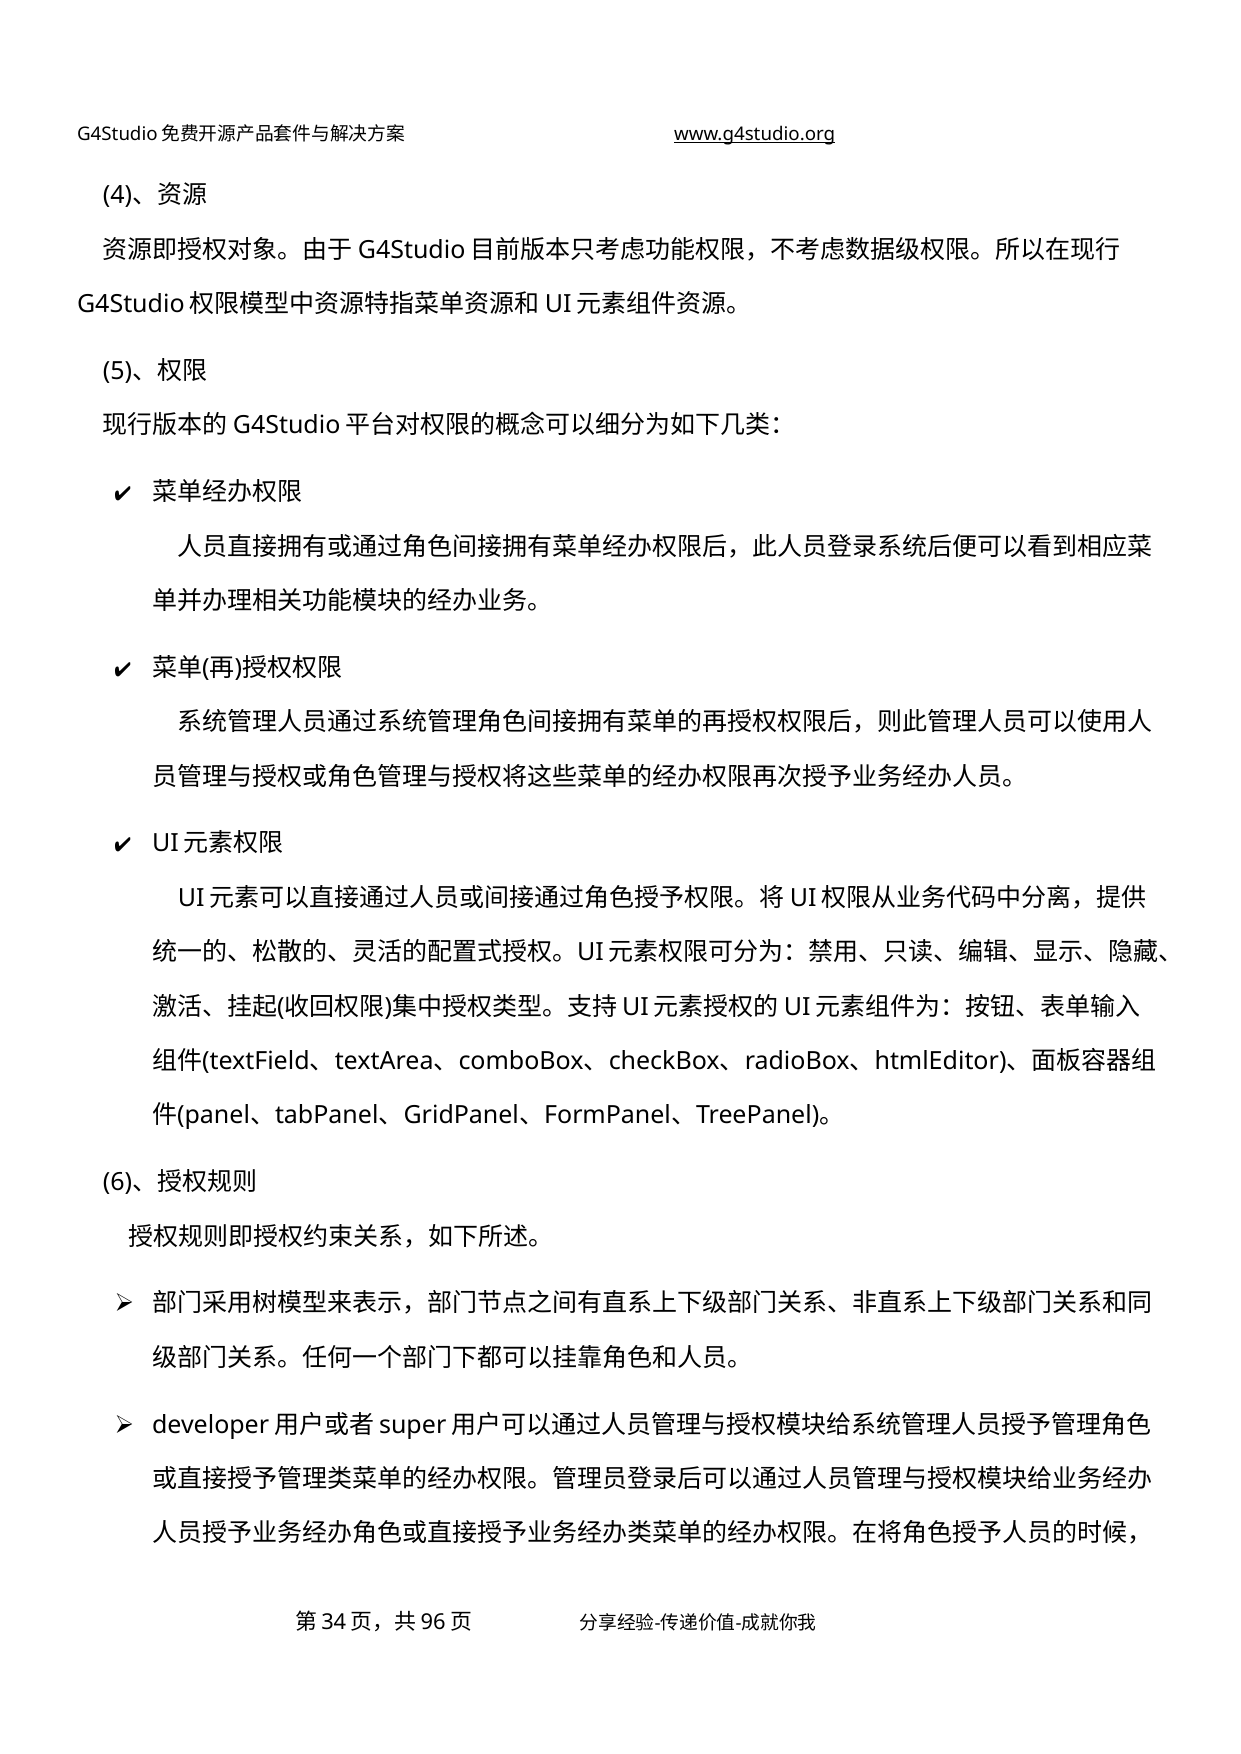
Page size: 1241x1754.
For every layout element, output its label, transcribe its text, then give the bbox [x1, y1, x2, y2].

text (6)、授权规则 授权规则即授权约束关系，如下所述。 [77, 1162, 1163, 1252]
text (4)、资源 资源即授权对象。由于G4Studio目前版本只考虑功能权限，不考虑数据级权限。所以在现行G4Studio权限模型中资源特指菜单资源和UI元素组件资源。 [77, 175, 1163, 320]
list developer用户或者super用户可以通过人员管理与授权模块给系统管理人员授予管理角色或直接授予管理类菜单的经办权限。管理员登录后可以通过人员管理与授权模块给业务经办人员授予业务经办角色或直接授予业务经办类菜单的经办权限。在将角色授予人员的时候， [114, 1404, 1163, 1549]
text (5)、权限 现行版本的G4Studio平台对权限的概念可以细分为如下几类： [77, 350, 1163, 441]
list UI元素权限 UI元素可以直接通过人员或间接通过角色授予权限。将UI权限从业务代码中分离，提供统一的、松散的、灵活的配置式授权。UI元素权限可分为：禁用、只读、编辑、显示、隐藏、激活、挂起(收回权限)集中授权类型。支持UI元素授权的UI元素组件为：按钮、表单输入组件(textField、textArea、comboBox、checkBox、radioBox、htmlEditor)、面板容器组件(panel、tabPanel、GridPanel、FormPanel、TreePanel)。 [114, 823, 1163, 1131]
list 菜单经办权限 人员直接拥有或通过角色间接拥有菜单经办权限后，此人员登录系统后便可以看到相应菜单并办理相关功能模块的经办业务。 [114, 472, 1163, 617]
list 菜单(再)授权权限 系统管理人员通过系统管理角色间接拥有菜单的再授权权限后，则此管理人员可以使用人员管理与授权或角色管理与授权将这些菜单的经办权限再次授予业务经办人员。 [114, 647, 1163, 792]
list 部门采用树模型来表示，部门节点之间有直系上下级部门关系、非直系上下级部门关系和同级部门关系。任何一个部门下都可以挂靠角色和人员。 [114, 1283, 1163, 1373]
